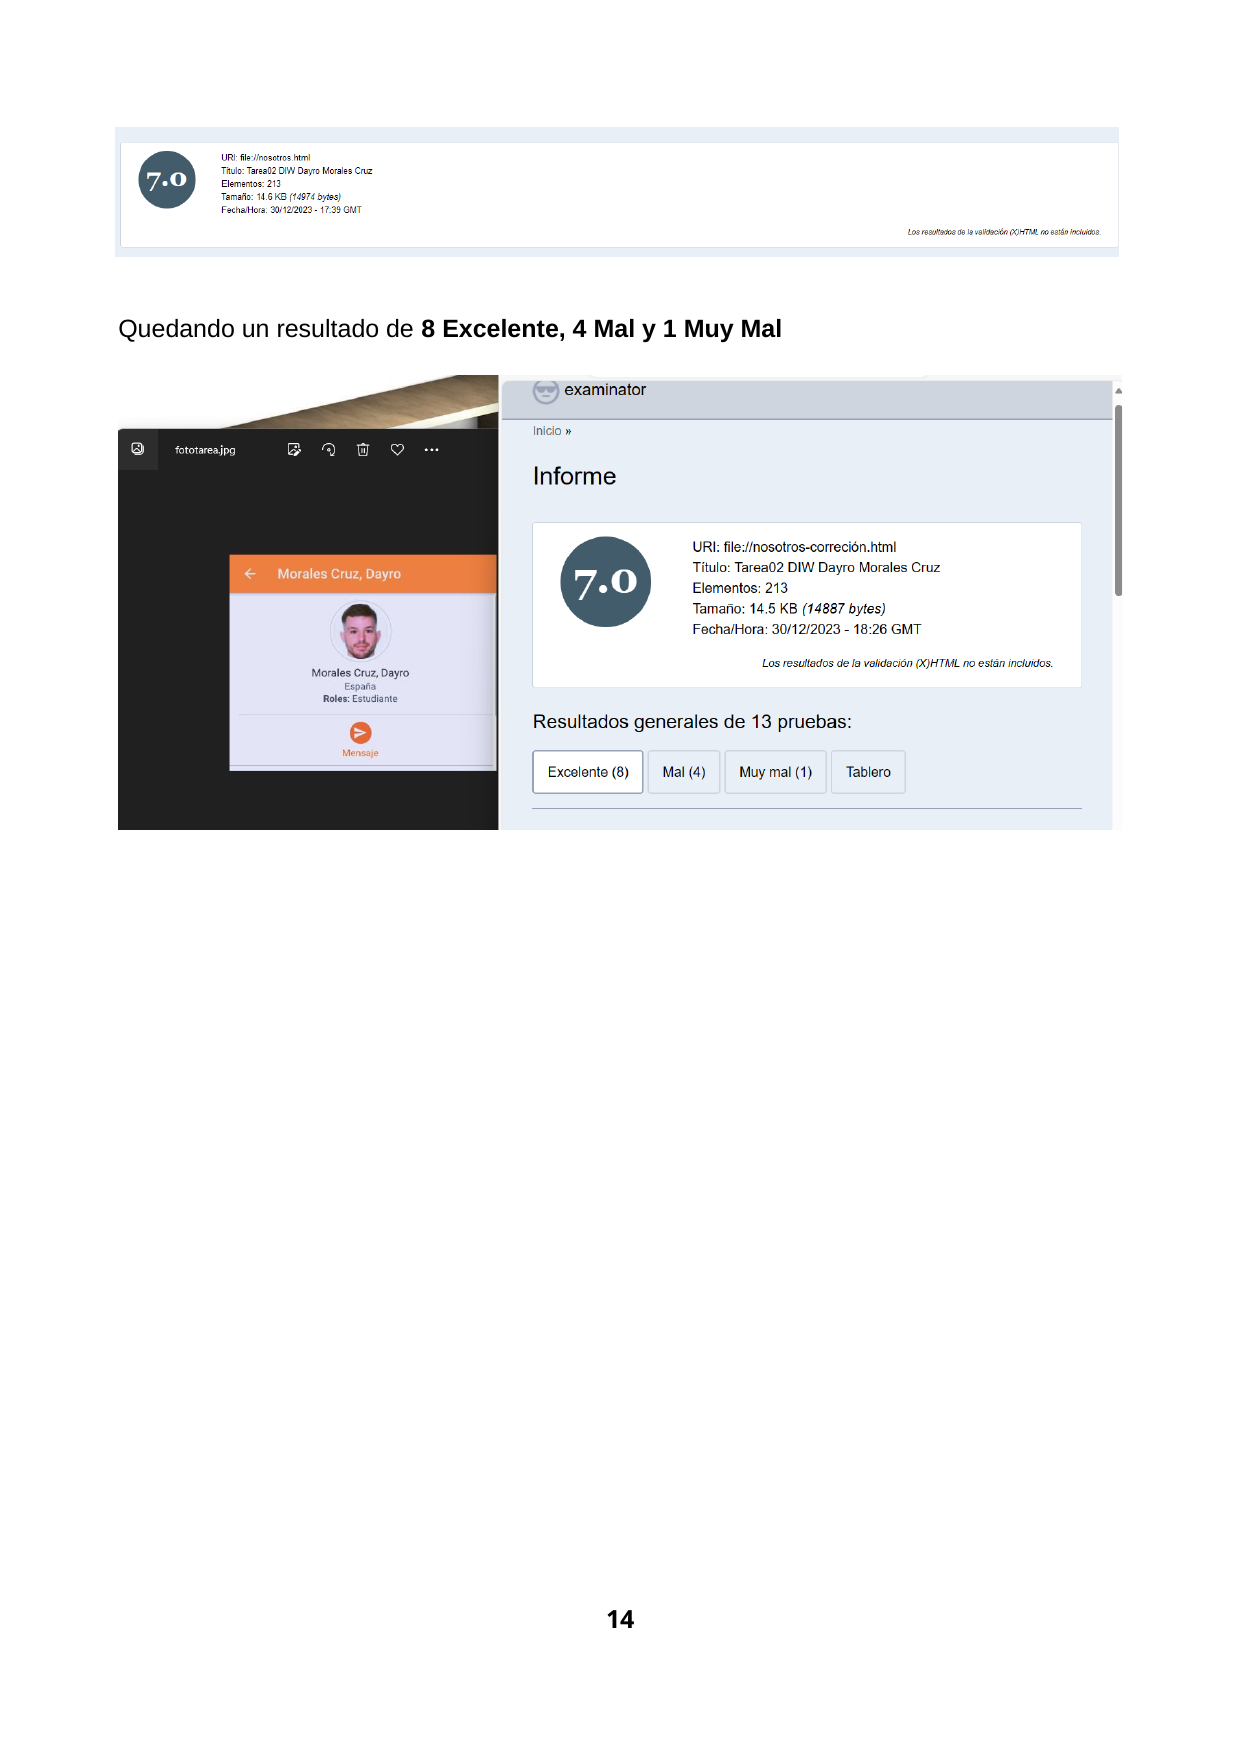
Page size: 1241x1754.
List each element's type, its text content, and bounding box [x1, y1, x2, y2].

picture [118, 375, 1123, 830]
picture [114, 127, 1119, 257]
text Quedando un resultado de 8 Excelente, 4 Mal y 1 Muy Mal [118, 313, 1122, 342]
